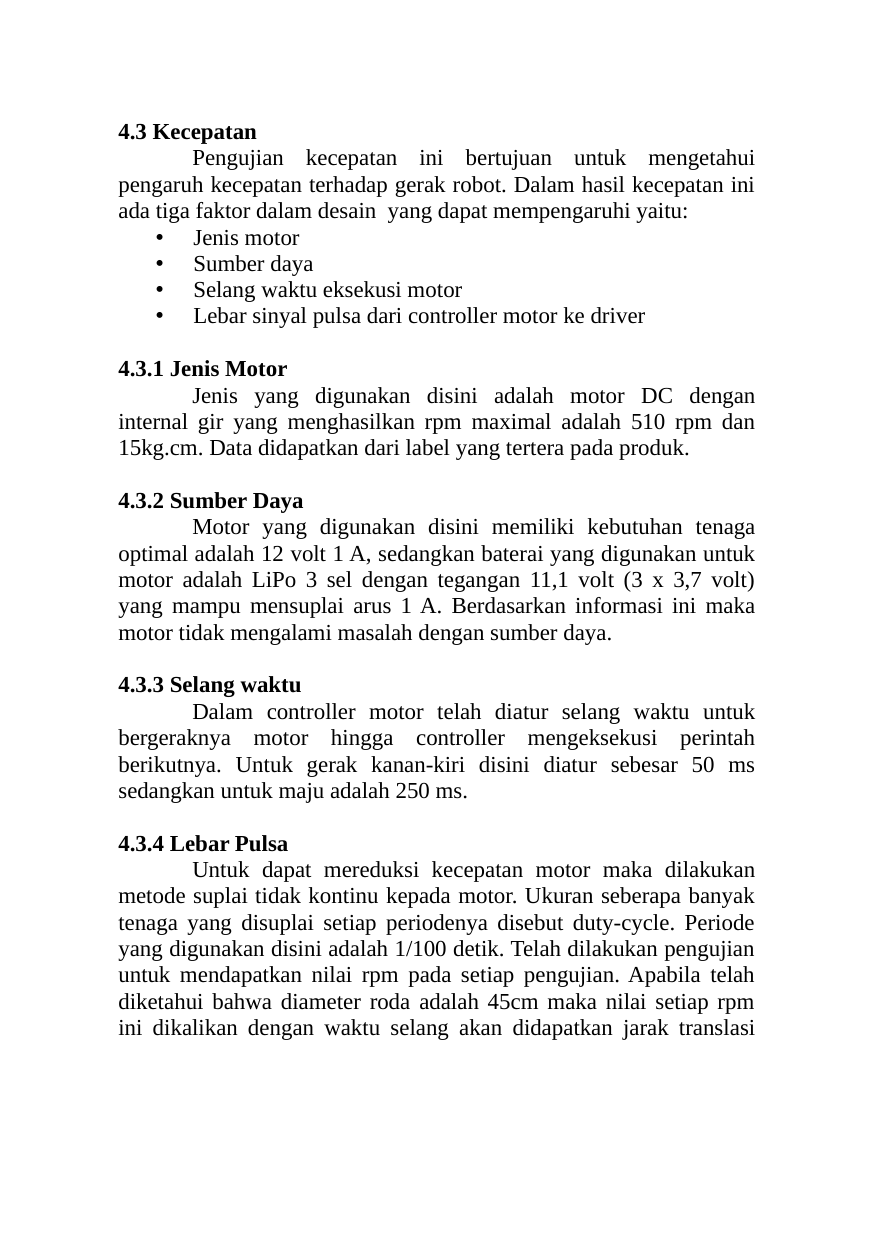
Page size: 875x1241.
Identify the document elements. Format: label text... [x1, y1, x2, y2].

text Pengujian kecepatan ini bertujuan untuk mengetahui pengaruh kecepatan terhadap gerak robot. Dalam hasil kecepatan ini ada tiga faktor dalam desain yang dapat mempengaruhi yaitu: [118, 144, 756, 223]
text Motor yang digunakan disini memiliki kebutuhan tenaga optimal adalah 12 volt 1 A, sedangkan baterai yang digunakan untuk motor adalah LiPo 3 sel dengan tegangan 11,1 volt (3 x 3,7 volt) yang mampu mensuplai arus 1 A. Berdasarkan informasi ini maka motor tidak mengalami masalah dengan sumber daya. [118, 513, 756, 645]
list Sumber daya [156, 250, 756, 276]
text 4.3.3 Selang waktu [118, 672, 756, 698]
text 4.3.2 Sumber Daya [118, 487, 756, 513]
list Lebar sinyal pulsa dari controller motor ke driver [156, 303, 756, 329]
text 4.3 Kecepatan [118, 118, 756, 144]
list Jenis motor [156, 223, 756, 250]
text 4.3.1 Jenis Motor [118, 355, 756, 382]
text Untuk dapat mereduksi kecepatan motor maka dilakukan metode suplai tidak kontinu kepada motor. Ukuran seberapa banyak tenaga yang disuplai setiap periodenya disebut duty-cycle. Periode yang digunakan disini adalah 1/100 detik. Telah dilakukan pengujian untuk mendapatkan nilai rpm pada setiap pengujian. Apabila telah diketahui bahwa diameter roda adalah 45cm maka nilai setiap rpm ini dikalikan dengan waktu selang akan didapatkan jarak translasi [118, 856, 756, 1041]
text Dalam controller motor telah diatur selang waktu untuk bergeraknya motor hingga controller mengeksekusi perintah berikutnya. Untuk gerak kanan-kiri disini diatur sebesar 50 ms sedangkan untuk maju adalah 250 ms. [118, 698, 756, 803]
list Selang waktu eksekusi motor [156, 276, 756, 303]
text 4.3.4 Lebar Pulsa [118, 830, 756, 856]
text Jenis yang digunakan disini adalah motor DC dengan internal gir yang menghasilkan rpm maximal adalah 510 rpm dan 15kg.cm. Data didapatkan dari label yang tertera pada produk. [118, 382, 756, 461]
